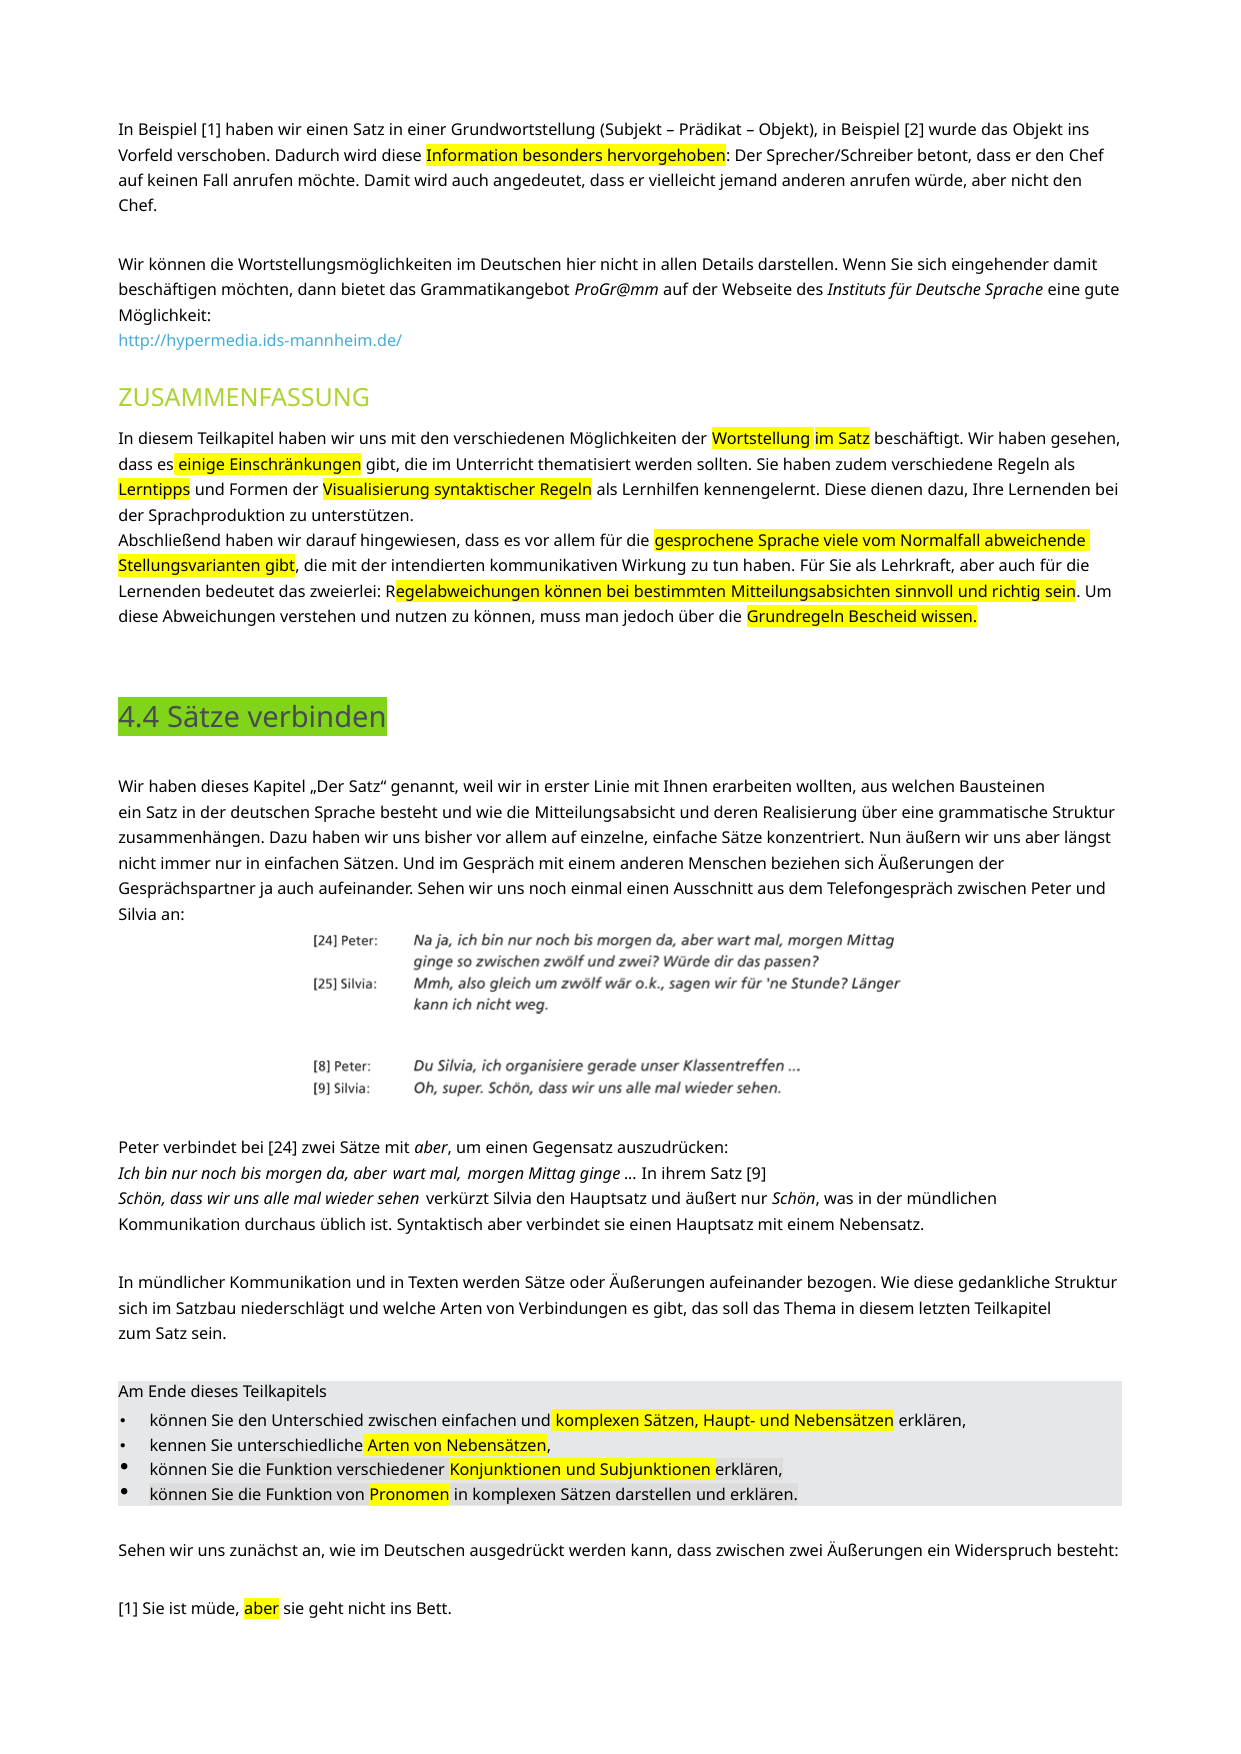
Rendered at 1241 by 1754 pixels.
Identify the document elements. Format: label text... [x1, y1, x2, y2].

text In Beispiel [1] haben wir einen Satz in einer Grundwortstellung (Subjekt – Prädikat – Objekt), in Beispiel [2] wurde das Objekt ins Vorfeld verschoben. Dadurch wird diese Information besonders hervorgehoben: Der Sprecher/Schreiber betont, dass er den Chef auf keinen Fall anrufen möchte. Damit wird auch angedeutet, dass er vielleicht jemand anderen anrufen würde, aber nicht den Chef. [118, 118, 1122, 217]
subtitle 4.4 Sätze verbinden [118, 697, 1122, 736]
text [1] Sie ist müde, aber sie geht nicht ins Bett. [118, 1597, 1122, 1619]
text Ich bin nur noch bis morgen da, aber wart mal, morgen Mittag ginge ... In ihrem Satz [9] [118, 1162, 1122, 1184]
text Wir können die Wortstellungsmöglichkeiten im Deutschen hier nicht in allen Details darstellen. Wenn Sie sich eingehender damit beschäftigen möchten, dann bietet das Grammatikangebot ProGr@mm auf der Webseite des Instituts für Deutsche Sprache eine gute Möglichkeit: [118, 253, 1122, 326]
text In mündlicher Kommunikation und in Texten werden Sätze oder Äußerungen aufeinander bezogen. Wie diese gedankliche Struktur sich im Satzbau niederschlägt und welche Arten von Verbindungen es gibt, das soll das Thema in diesem letzten Teilkapitel zum Satz sein. [118, 1271, 1122, 1344]
text Peter verbindet bei [24] zwei Sätze mit aber, um einen Gegensatz auszudrücken: [118, 1137, 1122, 1159]
text Abschließend haben wir darauf hingewiesen, dass es vor allem für die gesprochene Sprache viele vom Normalfall abweichende Stellungsvarianten gibt, die mit der intendierten kommunikativen Wirkung zu tun haben. Für Sie als Lehrkraft, aber auch für die Lernenden bedeutet das zweierlei: Regelabweichungen können bei bestimmten Mitteilungsabsichten sinnvoll und richtig sein. Um diese Abweichungen verstehen und nutzen zu können, muss man jedoch über die Grundregeln Bescheid wissen. [118, 529, 1122, 627]
list können Sie die Funktion verschiedener Konjunktionen und Subjunktionen erklären, [120, 1456, 1122, 1481]
text http://hypermedia.ids-mannheim.de/ [118, 329, 1122, 351]
text Wir haben dieses Kapitel „Der Satz“ genannt, weil wir in erster Linie mit Ihnen erarbeiten wollten, aus welchen Bausteinen ein Satz in der deutschen Sprache besteht und wie die Mitteilungsabsicht und deren Realisierung über eine grammatische Struktur zusammenhängen. Dazu haben wir uns bisher vor allem auf einzelne, einfache Sätze konzentriert. Nun äußern wir uns aber längst nicht immer nur in einfachen Sätzen. Und im Gespräch mit einem anderen Menschen beziehen sich Äußerungen der Gesprächspartner ja auch aufeinander. Sehen wir uns noch einmal einen Ausschnitt aus dem Telefongespräch zwischen Peter und Silvia an: [118, 776, 1122, 925]
list können Sie den Unterschied zwischen einfachen und komplexen Sätzen, Haupt- und Nebensätzen erklären, [120, 1406, 1122, 1431]
picture [305, 928, 936, 1017]
list können Sie die Funktion von Pronomen in komplexen Sätzen darstellen und erklären. [120, 1481, 1122, 1506]
picture [305, 1054, 936, 1100]
list kennen Sie unterschiedliche Arten von Nebensätzen, [120, 1431, 1122, 1456]
text In diesem Teilkapitel haben wir uns mit den verschiedenen Möglichkeiten der Wortstellung im Satz beschäftigt. Wir haben gesehen, dass es einige Einschränkungen gibt, die im Unterricht thematisiert werden sollten. Sie haben zudem verschiedene Regeln als Lerntipps und Formen der Visualisierung syntaktischer Regeln als Lernhilfen kennengelernt. Diese dienen dazu, Ihre Lernenden bei der Sprachproduktion zu unterstützen. [118, 427, 1122, 526]
text Sehen wir uns zunächst an, wie im Deutschen ausgedrückt werden kann, dass zwischen zwei Äußerungen ein Widerspruch besteht: [118, 1539, 1122, 1561]
subtitle ZUSAMMENFASSUNG [118, 379, 1122, 413]
text Am Ende dieses Teilkapitels [118, 1381, 1122, 1403]
text Schön, dass wir uns alle mal wieder sehen verkürzt Silvia den Hauptsatz und äußert nur Schön, was in der mündlichen Kommunikation durchaus üblich ist. Syntaktisch aber verbindet sie einen Hauptsatz mit einem Nebensatz. [118, 1187, 1122, 1235]
